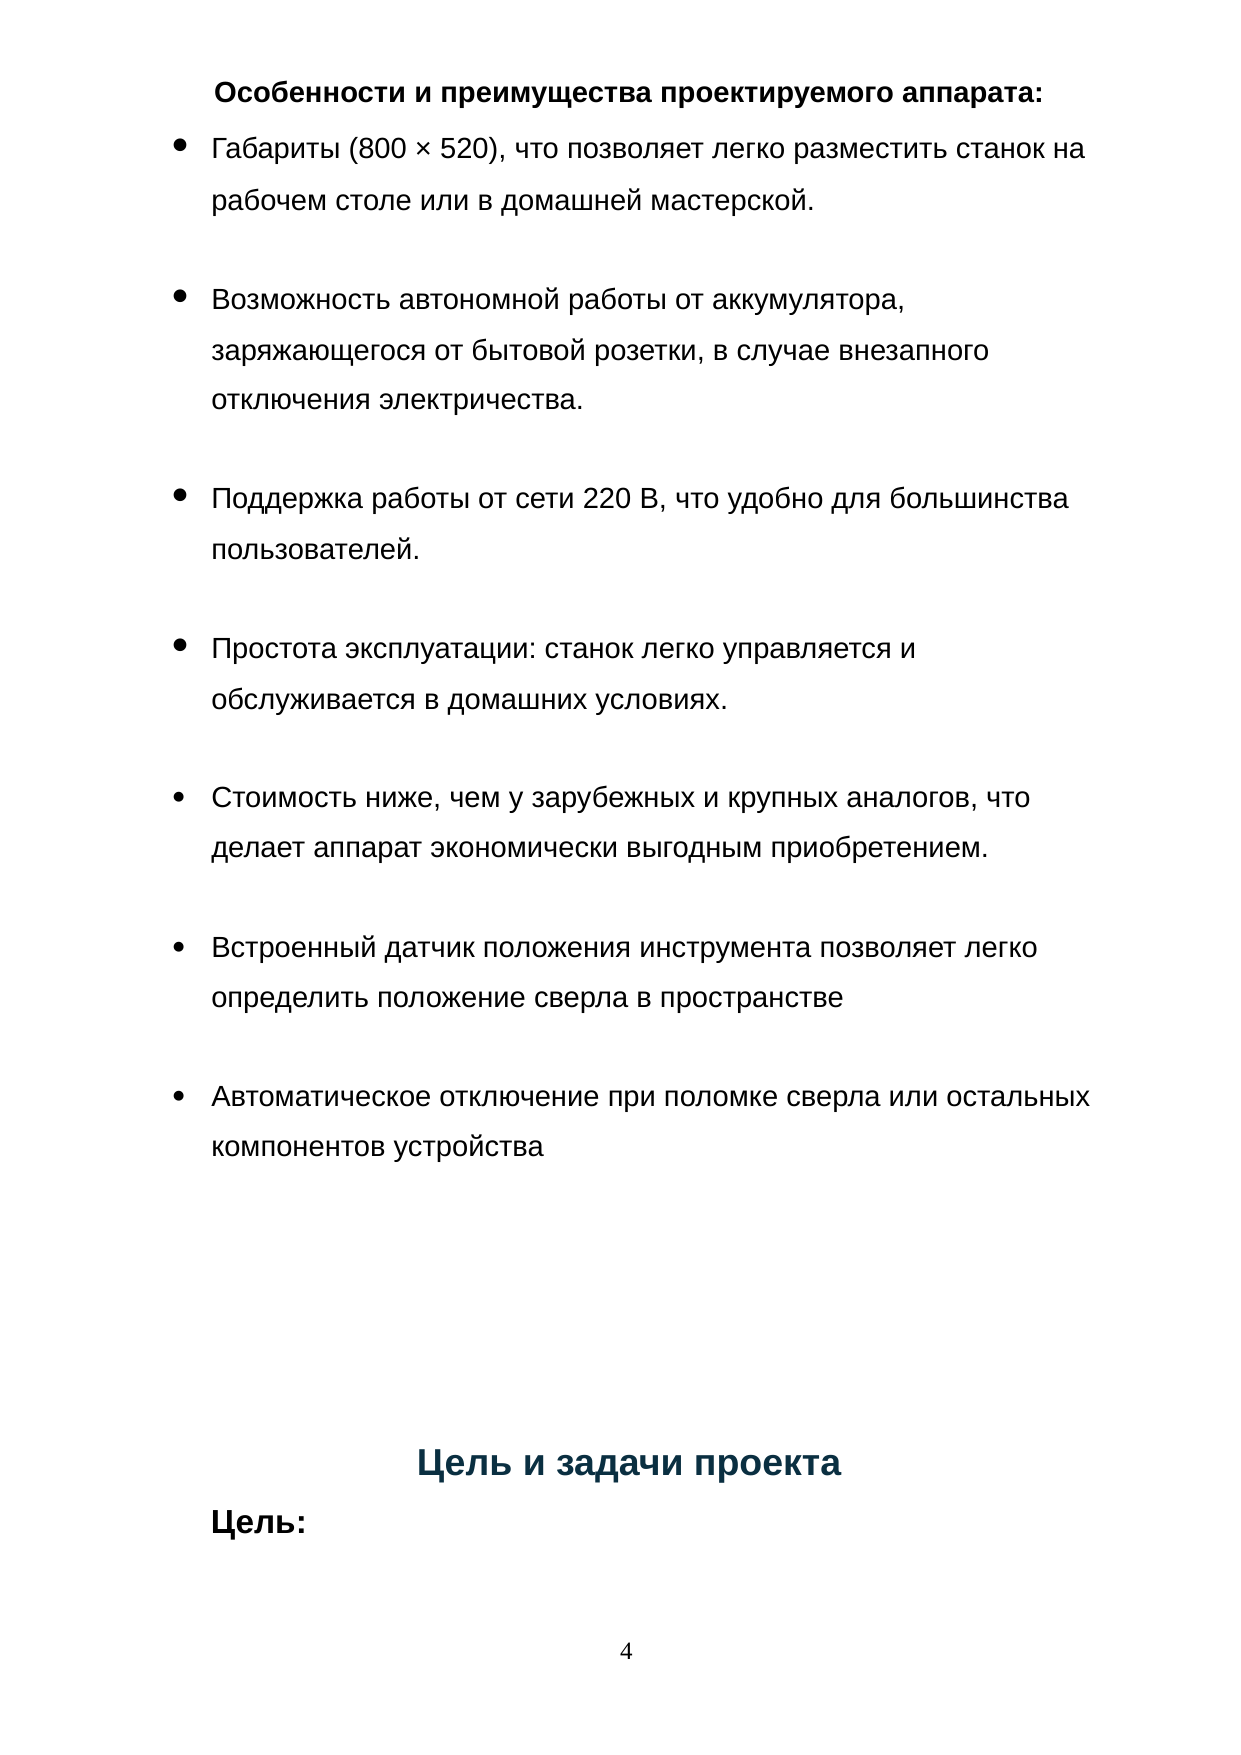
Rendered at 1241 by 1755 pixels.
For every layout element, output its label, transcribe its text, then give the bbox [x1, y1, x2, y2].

list Стоимость ниже, чем у зарубежных и крупных аналогов, что делает аппарат экономически выгодным приобретением. [173, 780, 1122, 864]
list Встроенный датчик положения инструмента позволяет легко определить положение сверла в пространстве [173, 930, 1122, 1013]
text Цель: [211, 1502, 1122, 1541]
list Простота эксплуатации: станок легко управляется и обслуживается в домашних условиях. [173, 631, 1122, 715]
list Автоматическое отключение при поломке сверла или остальных компонентов устройства [173, 1079, 1122, 1162]
subtitle Цель и задачи проекта [136, 1441, 1122, 1484]
text Особенности и преимущества проектируемого аппарата: [136, 75, 1122, 108]
list Возможность автономной работы от аккумулятора, заряжающегося от бытовой розетки, в случае внезапного отключения электричества. [173, 282, 1122, 415]
list Поддержка работы от сети 220 В, что удобно для большинства пользователей. [173, 481, 1122, 566]
list Габариты (800 × 520), что позволяет легко разместить станок на рабочем столе или в домашней мастерской. [173, 131, 1122, 216]
